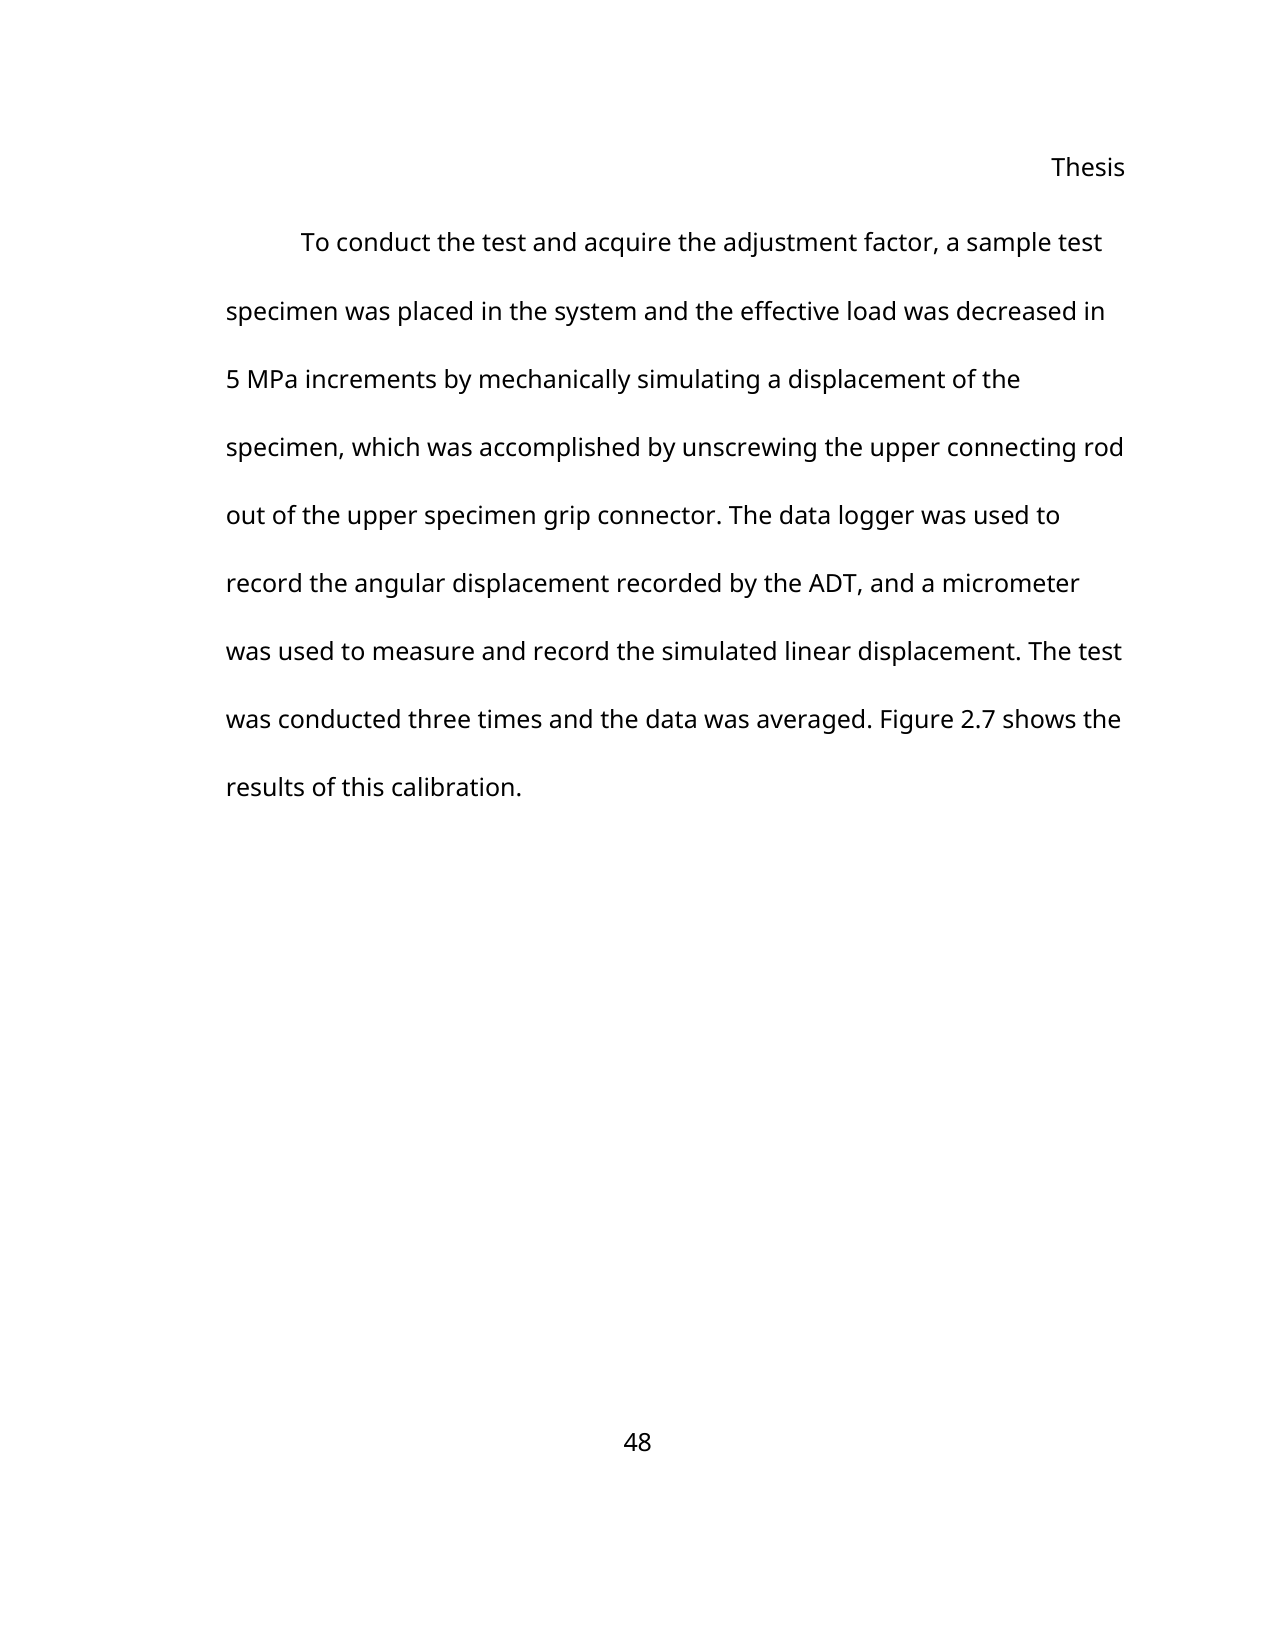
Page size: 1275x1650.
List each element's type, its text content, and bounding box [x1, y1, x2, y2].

text To conduct the test and acquire the adjustment factor, a sample test specimen was placed in the system and the effective load was decreased in 5 MPa increments by mechanically simulating a displacement of the specimen, which was accomplished by unscrewing the upper connecting rod out of the upper specimen grip connector. The data logger was used to record the angular displacement recorded by the ADT, and a micrometer was used to measure and record the simulated linear displacement. The test was conducted three times and the data was averaged. Figure 2.7 shows the results of this calibration. [224, 225, 1125, 804]
